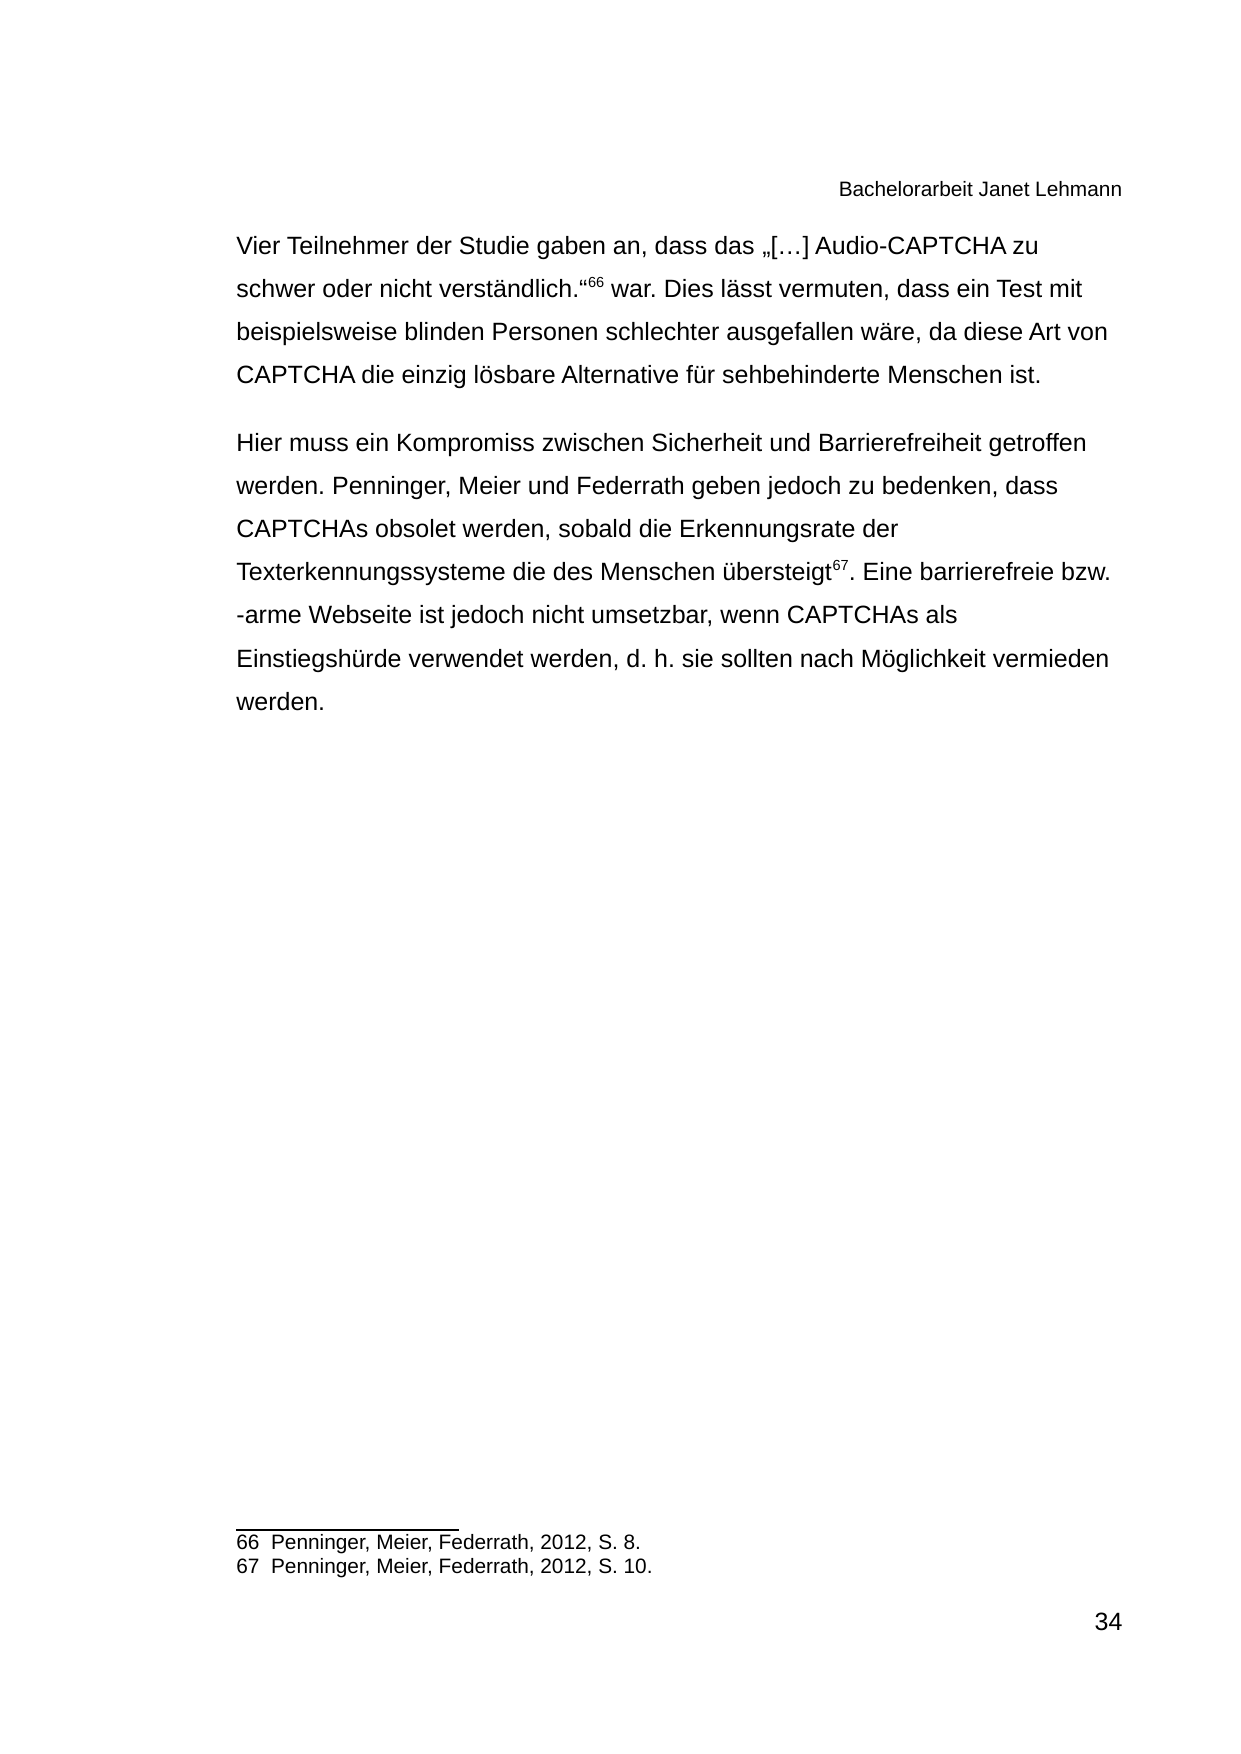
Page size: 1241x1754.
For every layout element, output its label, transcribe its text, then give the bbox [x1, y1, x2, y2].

text Vier Teilnehmer der Studie gaben an, dass das „[…] Audio-CAPTCHA zu schwer oder nicht verständlich.“ war. Dies lässt vermuten, dass ein Test mit beispielsweise blinden Personen schlechter ausgefallen wäre, da diese Art von CAPTCHA die einzig lösbare Alternative für sehbehinderte Menschen ist. [236, 231, 1122, 389]
text Hier muss ein Kompromiss zwischen Sicherheit und Barrierefreiheit getroffen werden. Penninger, Meier und Federrath geben jedoch zu bedenken, dass CAPTCHAs obsolet werden, sobald die Erkennungsrate der Texterkennungssysteme die des Menschen übersteigt. Eine barrierefreie bzw. -arme Webseite ist jedoch nicht umsetzbar, wenn CAPTCHAs als Einstiegshürde verwendet werden, d. h. sie sollten nach Möglichkeit vermieden werden. [236, 428, 1122, 715]
text Penninger, Meier, Federrath, 2012, S. 8. [236, 1530, 1122, 1554]
text Penninger, Meier, Federrath, 2012, S. 10. [236, 1554, 1122, 1578]
